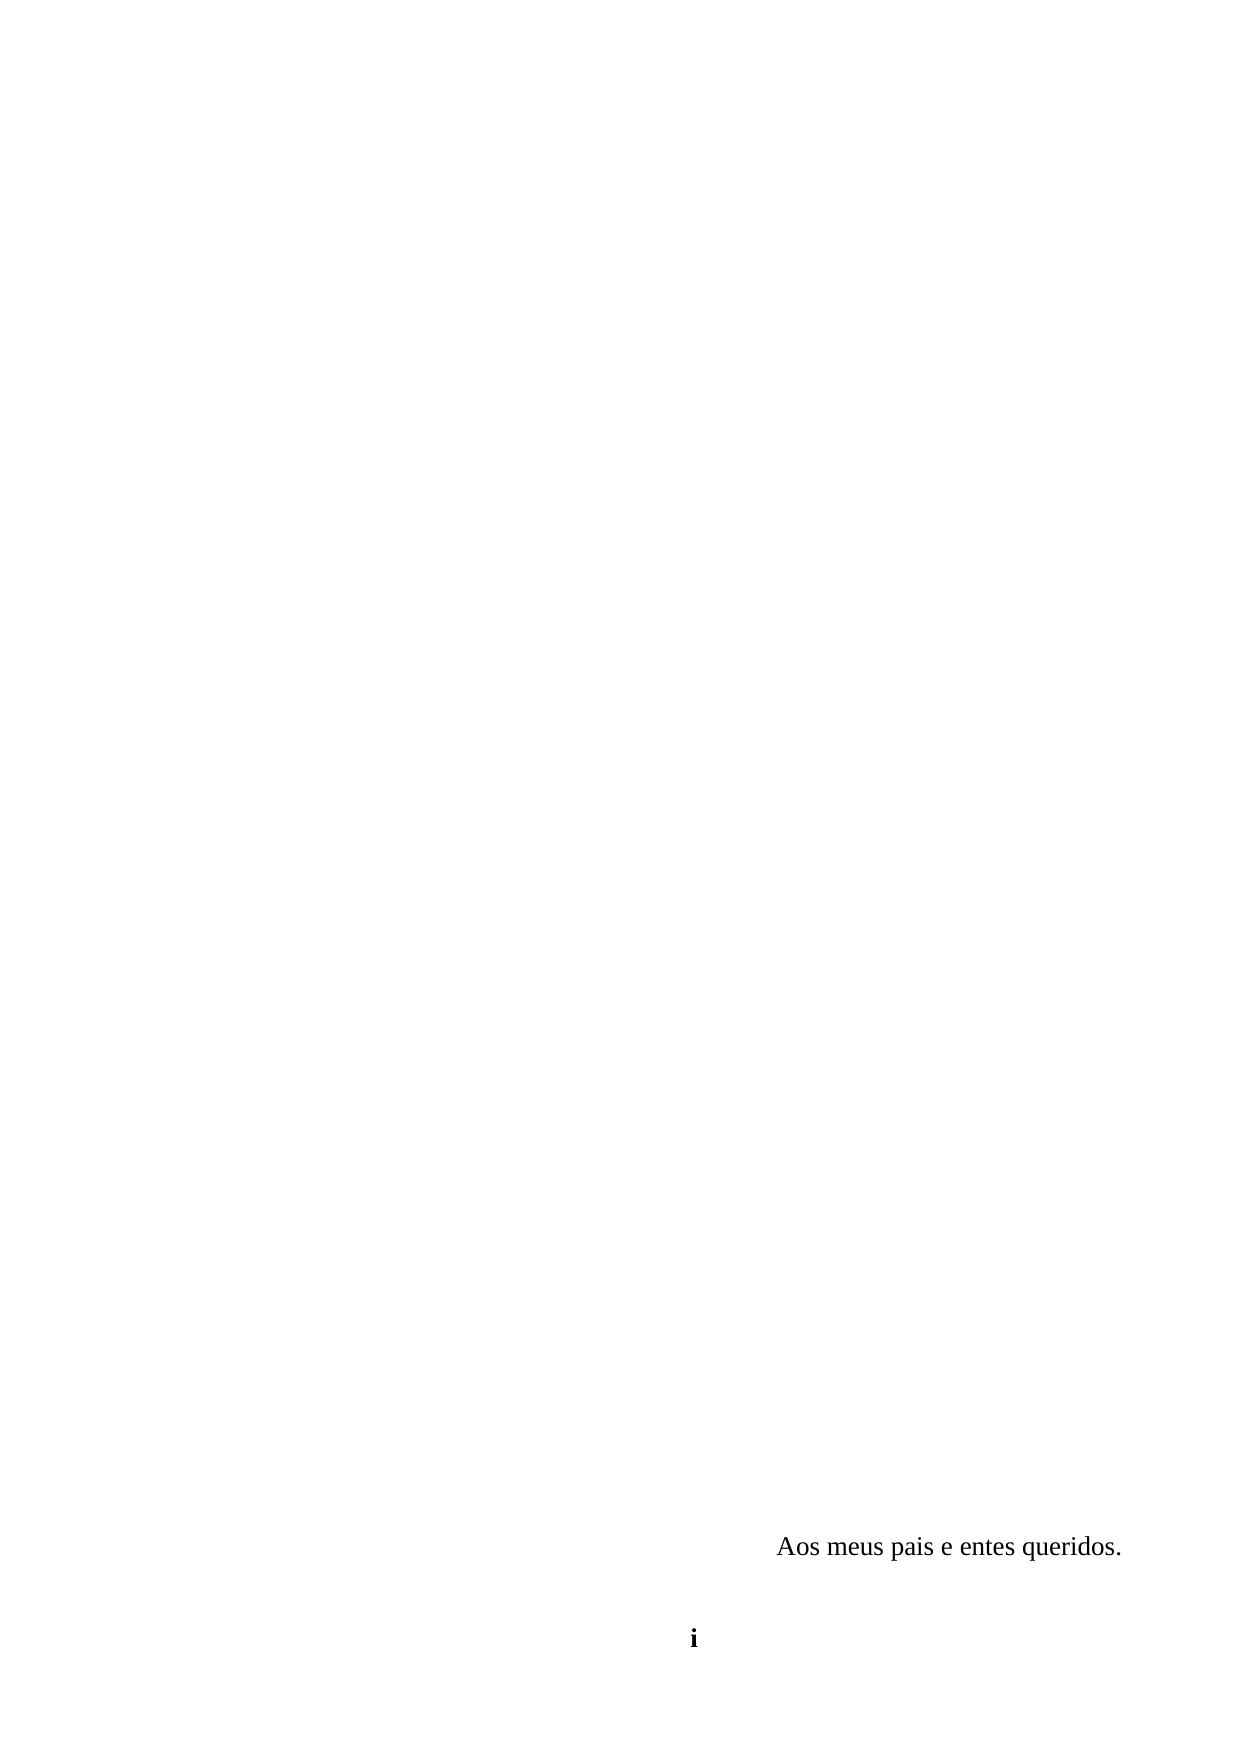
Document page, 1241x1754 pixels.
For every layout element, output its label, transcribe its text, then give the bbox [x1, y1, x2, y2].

text Aos meus pais e entes queridos. [177, 1531, 1122, 1562]
